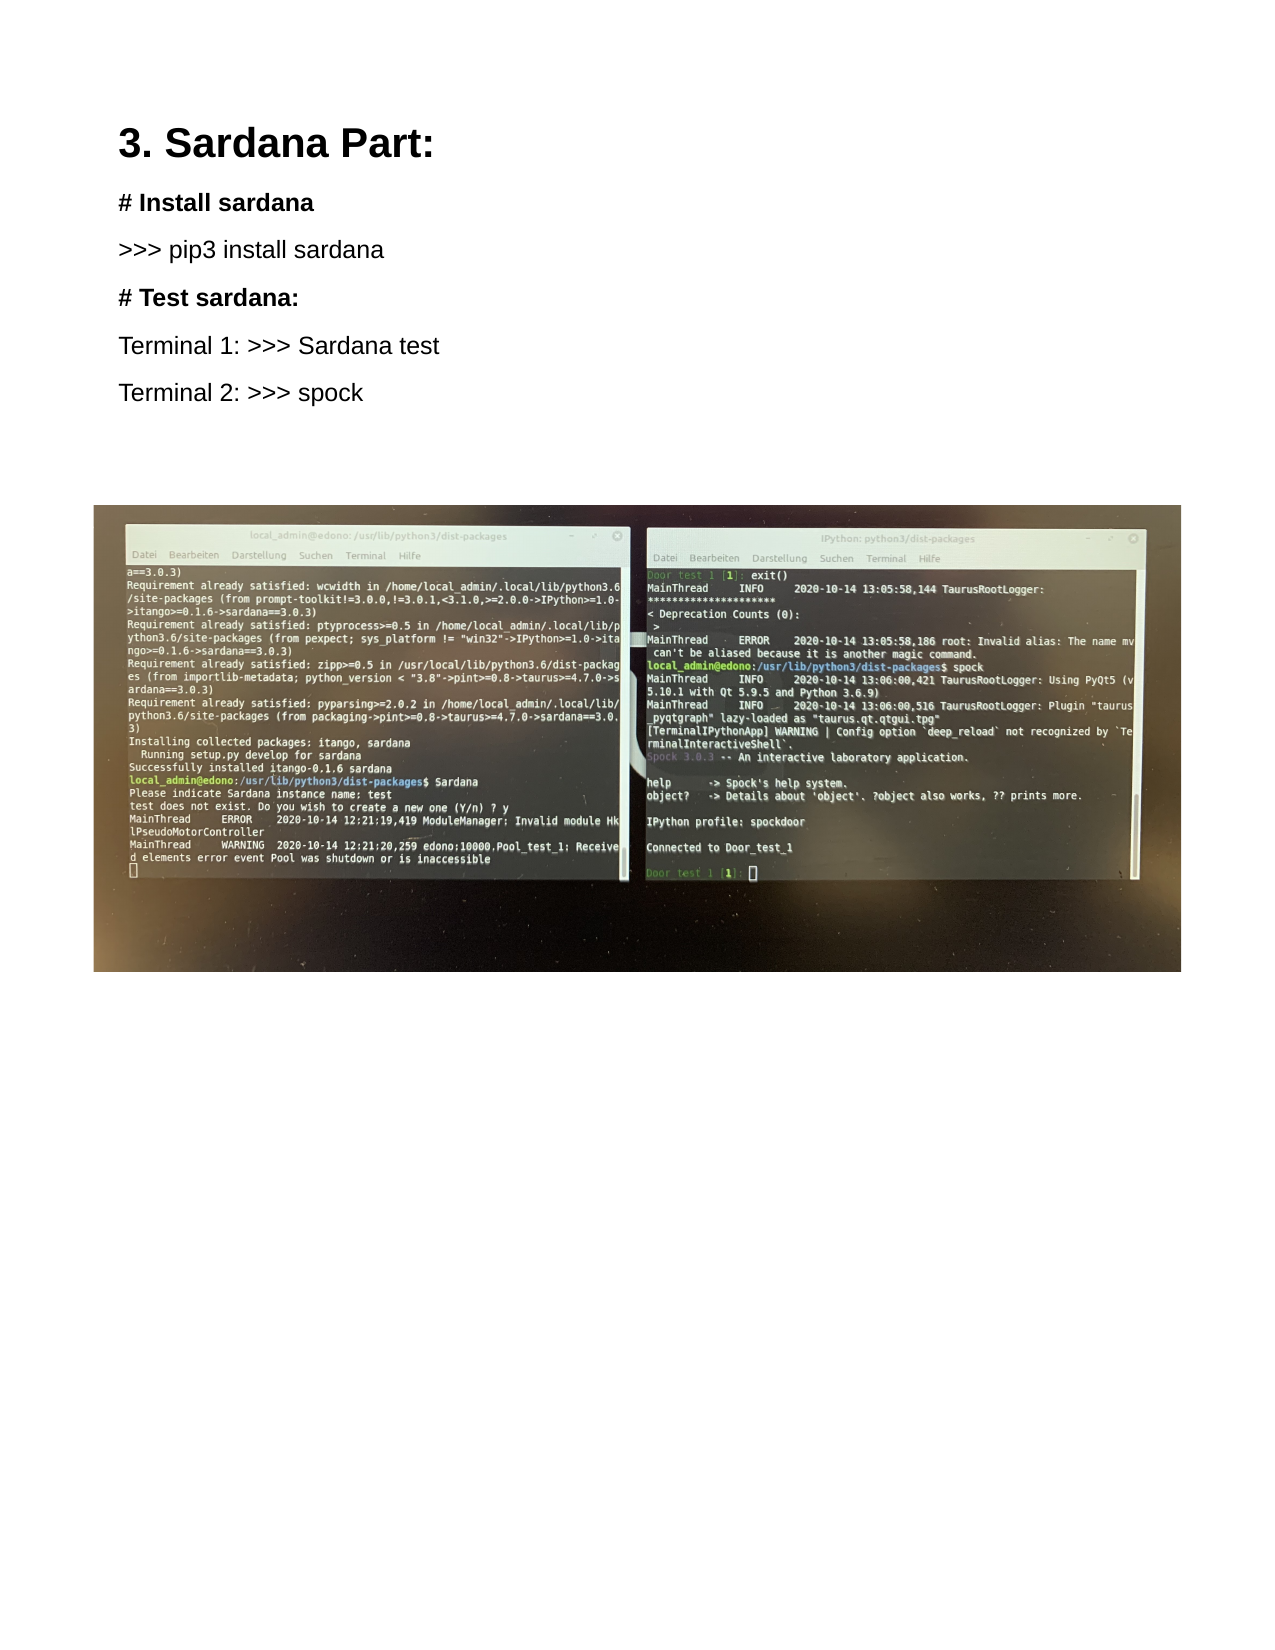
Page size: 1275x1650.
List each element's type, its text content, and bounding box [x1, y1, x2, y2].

text 3. Sardana Part: [118, 118, 1157, 166]
text Terminal 1: >>> Sardana test [118, 331, 1157, 359]
text Terminal 2: >>> spock [118, 378, 1157, 407]
text # Test sardana: [118, 283, 1157, 312]
text >>> pip3 install sardana [118, 235, 1157, 264]
text # Install sardana [118, 188, 1157, 217]
